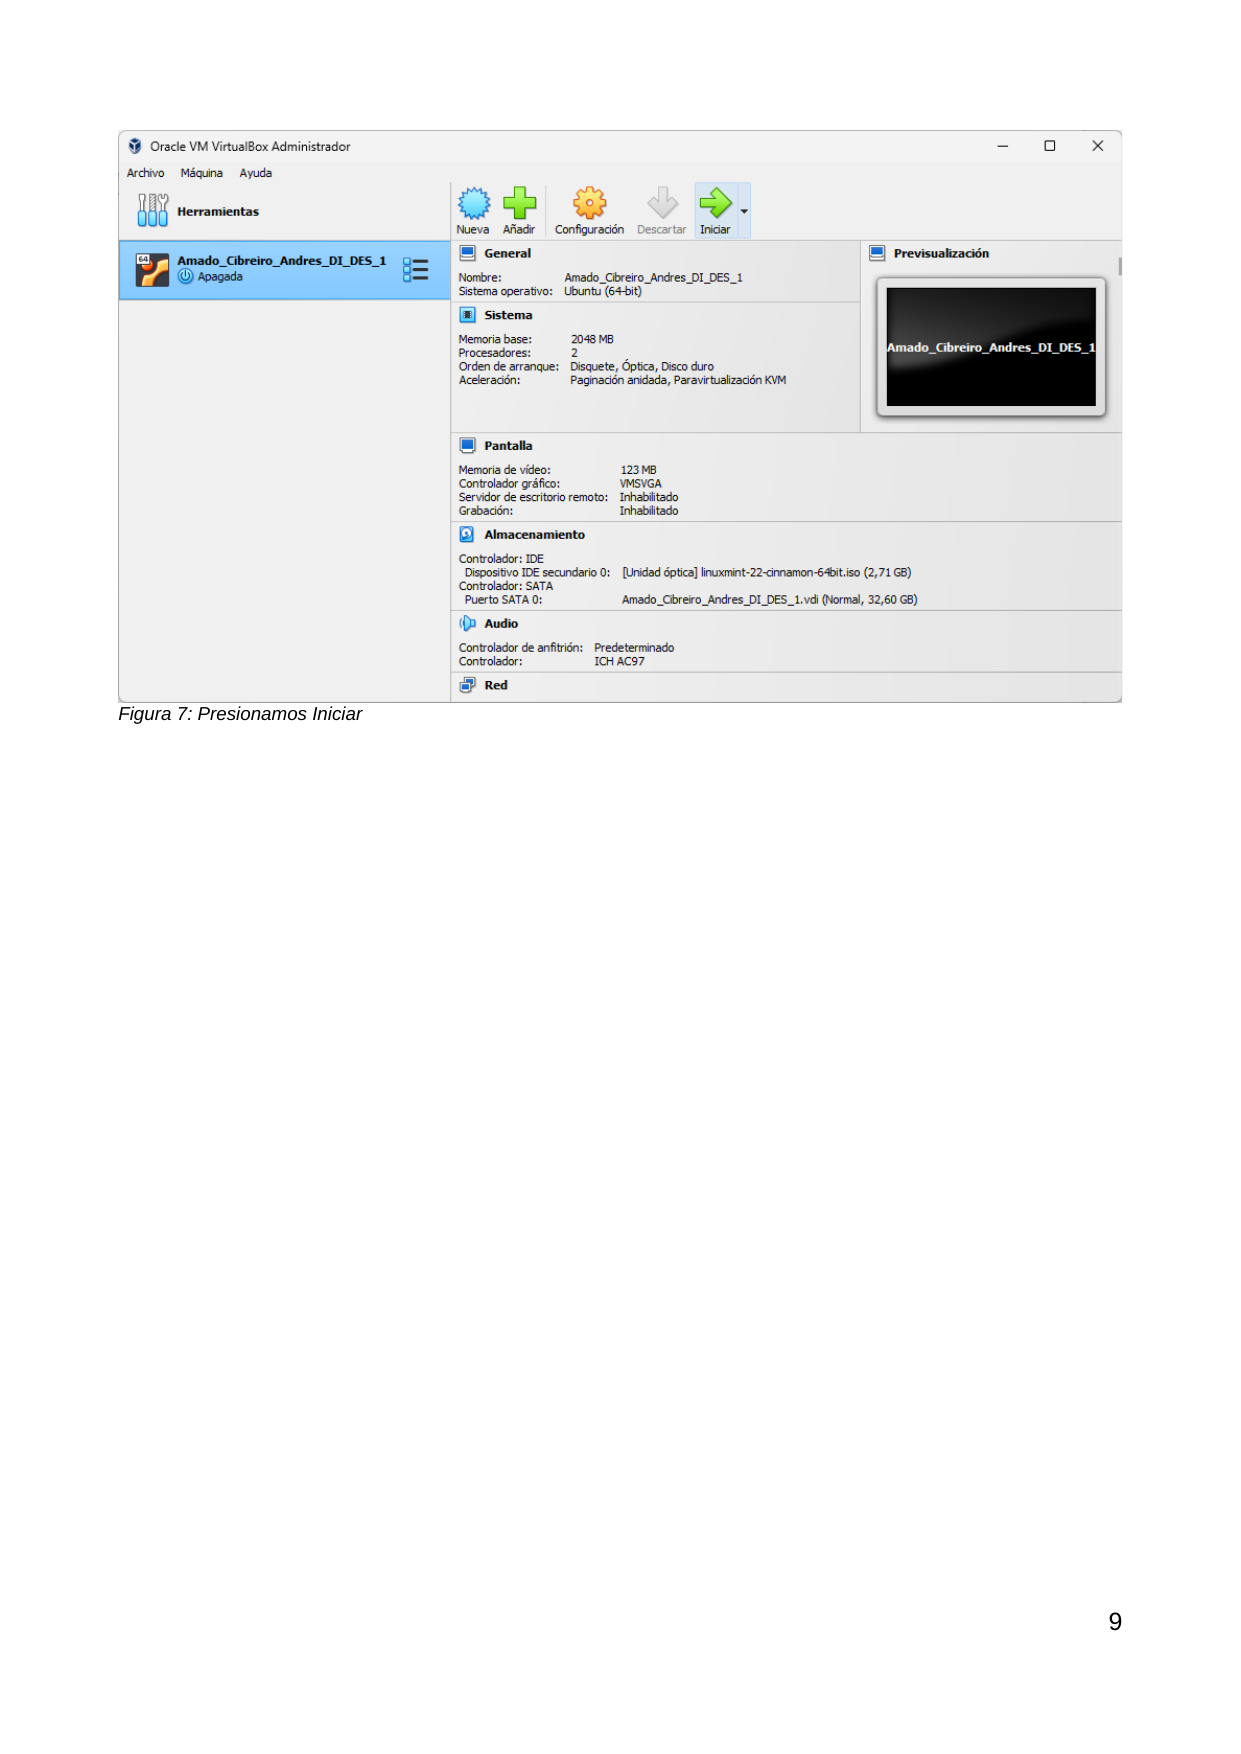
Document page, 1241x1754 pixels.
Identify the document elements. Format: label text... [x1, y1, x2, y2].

text Figura 7: Presionamos Iniciar [118, 703, 1122, 724]
picture [118, 130, 1123, 703]
